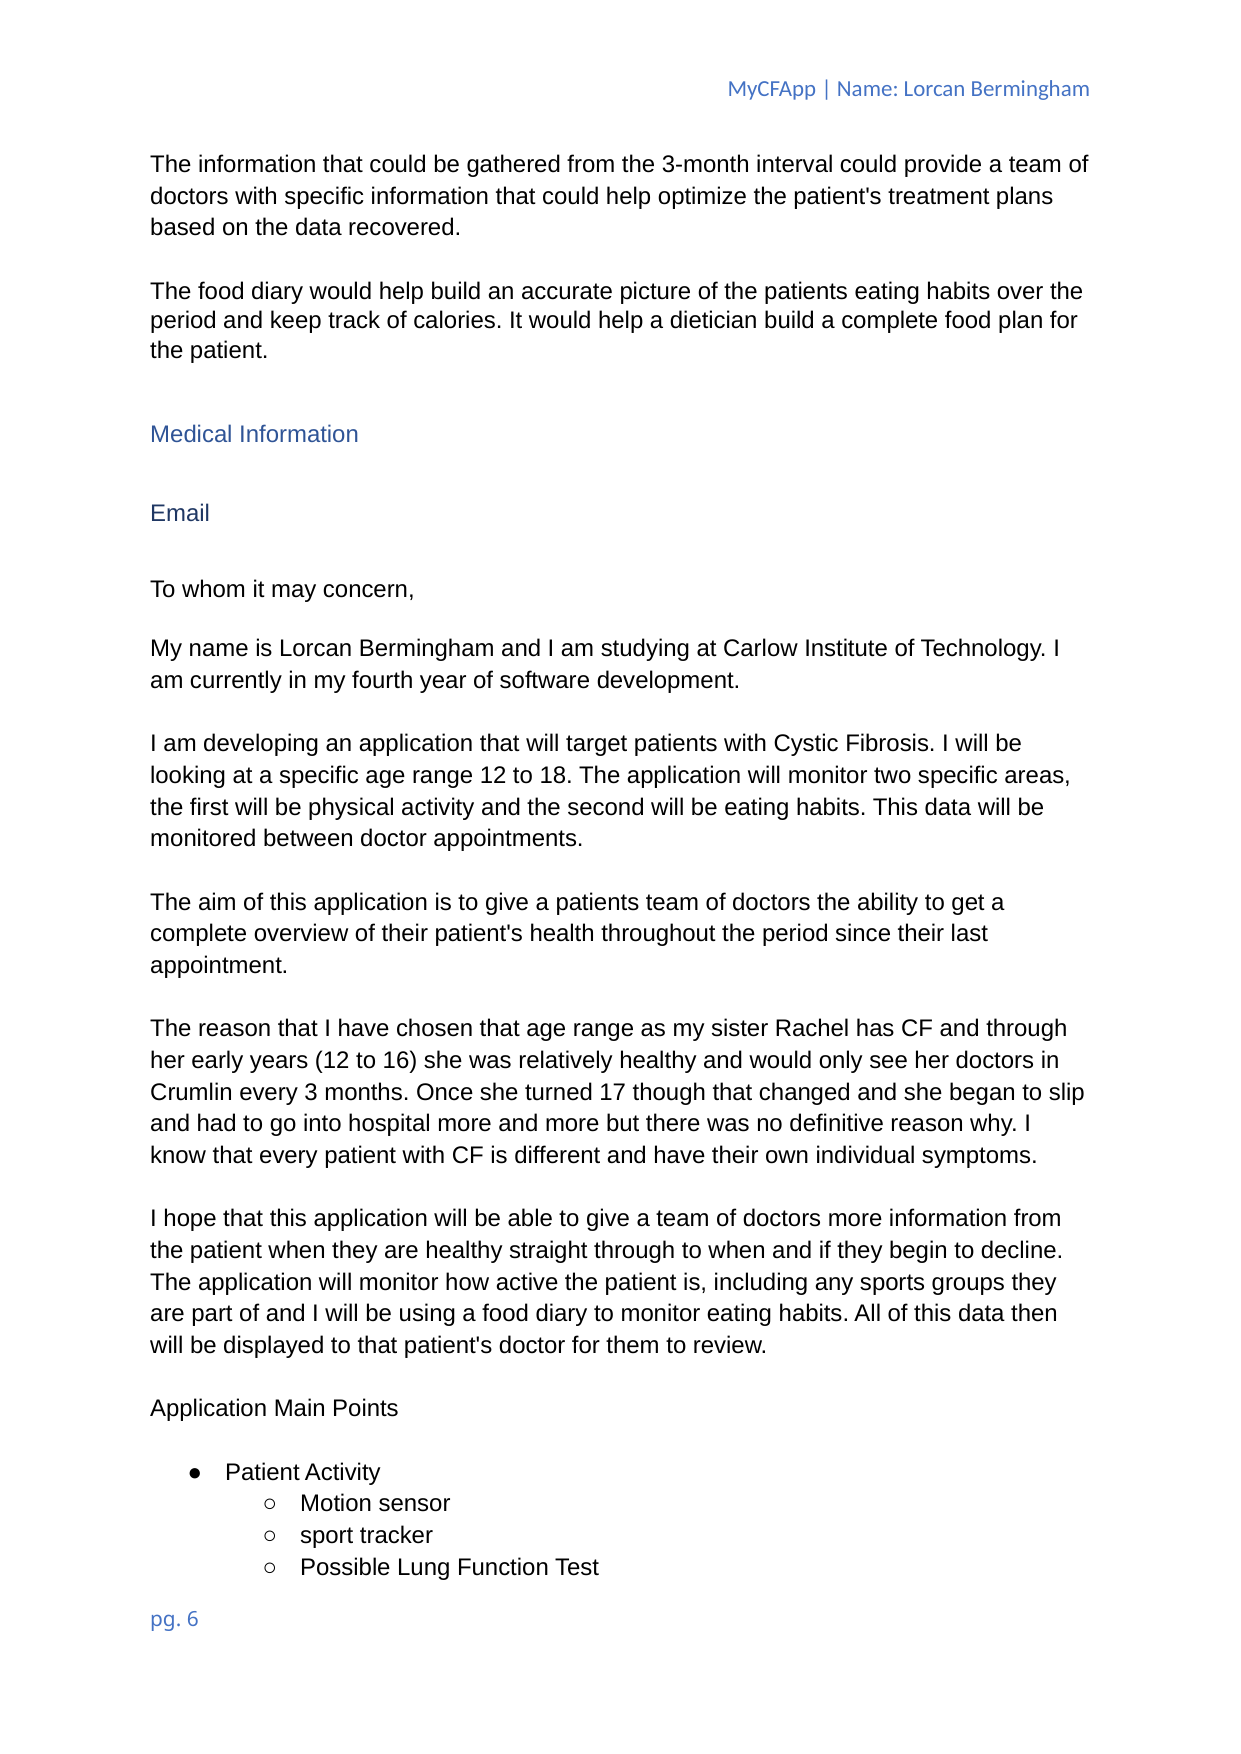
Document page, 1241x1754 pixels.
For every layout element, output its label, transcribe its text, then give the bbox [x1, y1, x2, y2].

list sport tracker [262, 1521, 1090, 1548]
text The information that could be gathered from the 3-month interval could provide a team of doctors with specific information that could help optimize the patient's treatment plans based on the data recovered. [150, 150, 1090, 241]
text The aim of this application is to give a patients team of doctors the ability to get a complete overview of their patient's health throughout the period since their last appointment. [150, 888, 1090, 978]
subtitle Email [150, 499, 1090, 527]
subtitle Medical Information [150, 419, 1090, 447]
text I am developing an application that will target patients with Cystic Fibrosis. I will be looking at a specific age range 12 to 18. The application will monitor two specific areas, the first will be physical activity and the second will be eating habits. This data will be monitored between doctor appointments. [150, 729, 1090, 852]
list Patient Activity [187, 1458, 1090, 1485]
text I hope that this application will be able to give a team of doctors more information from the patient when they are healthy straight through to when and if they begin to decline. The application will monitor how active the patient is, including any sports groups they are part of and I will be using a food diary to monitor eating habits. All of this data then will be displayed to that patient's doctor for them to review. [150, 1204, 1090, 1358]
text The food diary would help build an accurate picture of the patients eating habits over the period and keep track of calories. It would help a dietician build a complete food plan for the patient. [150, 277, 1090, 363]
text The reason that I have chosen that age range as my sister Rachel has CF and through her early years (12 to 16) she was relatively healthy and would only see her doctors in Crumlin every 3 months. Once she turned 17 though that changed and she began to slip and had to go into hospital more and more but there was no definitive reason why. I know that every patient with CF is different and have their own individual symptoms. [150, 1014, 1090, 1168]
text My name is Lorcan Bermingham and I am studying at Carlow Institute of Technology. I am currently in my fourth year of software development. [150, 634, 1090, 693]
list Possible Lung Function Test [262, 1553, 1090, 1580]
list Motion sensor [262, 1489, 1090, 1517]
text To whom it may concern, [150, 575, 1090, 603]
text Application Main Points [150, 1394, 1090, 1422]
